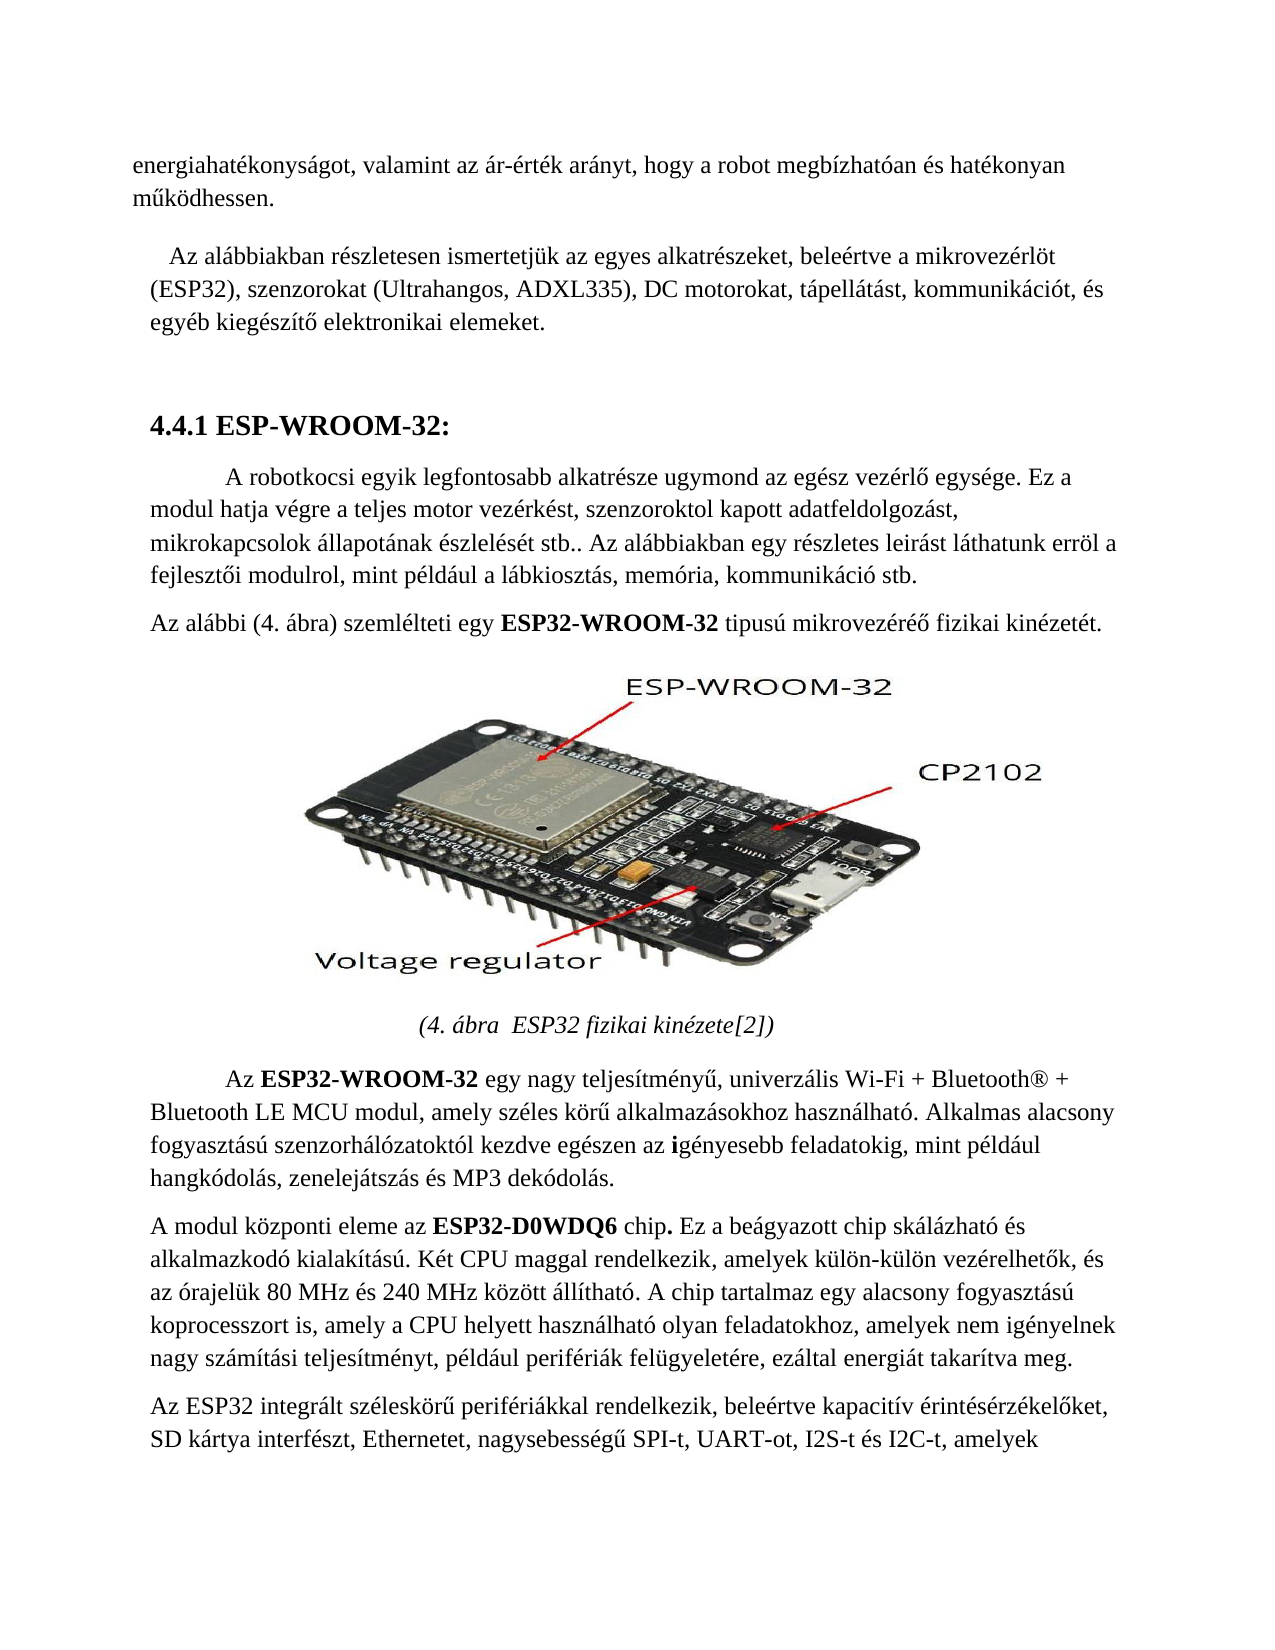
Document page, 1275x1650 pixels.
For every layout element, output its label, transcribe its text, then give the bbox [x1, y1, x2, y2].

picture [288, 665, 1057, 982]
text A modul központi eleme az ESP32-D0WDQ6 chip. Ez a beágyazott chip skálázható és alkalmazkodó kialakítású. Két CPU maggal rendelkezik, amelyek külön-külön vezérelhetők, és az órajelük 80 MHz és 240 MHz között állítható. A chip tartalmaz egy alacsony fogyasztású koprocesszort is, amely a CPU helyett használható olyan feladatokhoz, amelyek nem igényelnek nagy számítási teljesítményt, például perifériák felügyeletére, ezáltal energiát takarítva meg. [150, 1211, 1125, 1372]
text energiahatékonyságot, valamint az ár-érték arányt, hogy a robot megbízhatóan és hatékonyan működhessen. [132, 150, 1125, 212]
text 4.4.1 ESP-WROOM-32: [150, 408, 1125, 442]
text Az alábbi (4. ábra) szemlélteti egy ESP32-WROOM-32 tipusú mikrovezéréő fizikai kinézetét. [150, 608, 1125, 637]
text Az alábbiakban részletesen ismertetjük az egyes alkatrészeket, beleértve a mikrovezérlöt (ESP32), szenzorokat (Ultrahangos, ADXL335), DC motorokat, tápellátást, kommunikációt, és egyéb kiegészítő elektronikai elemeket. [150, 241, 1125, 336]
text (4. ábra ESP32 fizikai kinézete[2]) [300, 827, 1125, 1039]
text Az ESP32-WROOM-32 egy nagy teljesítményű, univerzális Wi-Fi + Bluetooth® + Bluetooth LE MCU modul, amely széles körű alkalmazásokhoz használható. Alkalmas alacsony fogyasztású szenzorhálózatoktól kezdve egészen az igényesebb feladatokig, mint például hangkódolás, zenelejátszás és MP3 dekódolás. [150, 1064, 1125, 1192]
text A robotkocsi egyik legfontosabb alkatrésze ugymond az egész vezérlő egysége. Ez a modul hatja végre a teljes motor vezérkést, szenzoroktol kapott adatfeldolgozást, mikrokapcsolok állapotának észlelését stb.. Az alábbiakban egy részletes leirást láthatunk erröl a fejlesztői modulrol, mint például a lábkiosztás, memória, kommunikáció stb. [150, 462, 1125, 589]
text Az ESP32 integrált széleskörű perifériákkal rendelkezik, beleértve kapacitív érintésérzékelőket, SD kártya interfészt, Ethernetet, nagysebességű SPI-t, UART-ot, I2S-t és I2C-t, amelyek [150, 1391, 1125, 1452]
